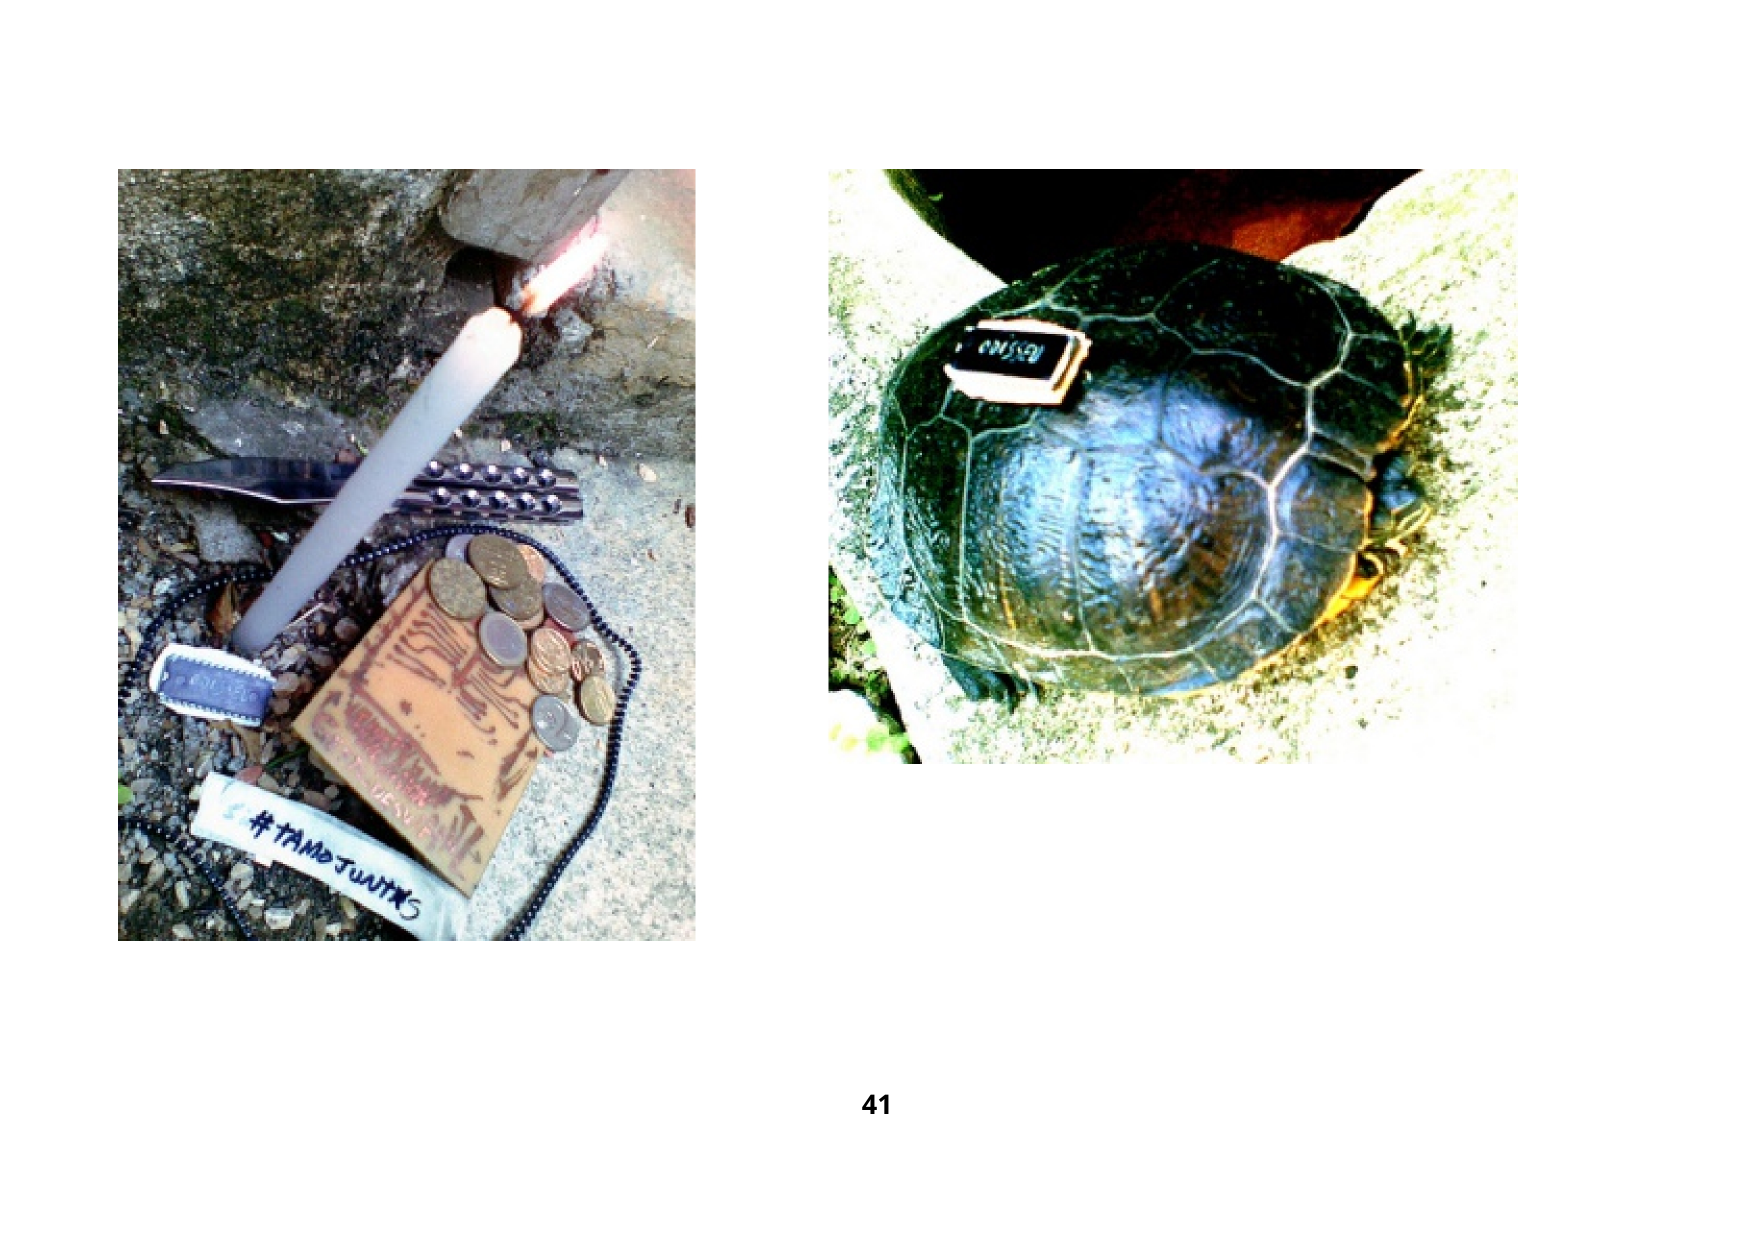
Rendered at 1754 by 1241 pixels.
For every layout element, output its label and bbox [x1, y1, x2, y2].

picture [118, 169, 1518, 941]
